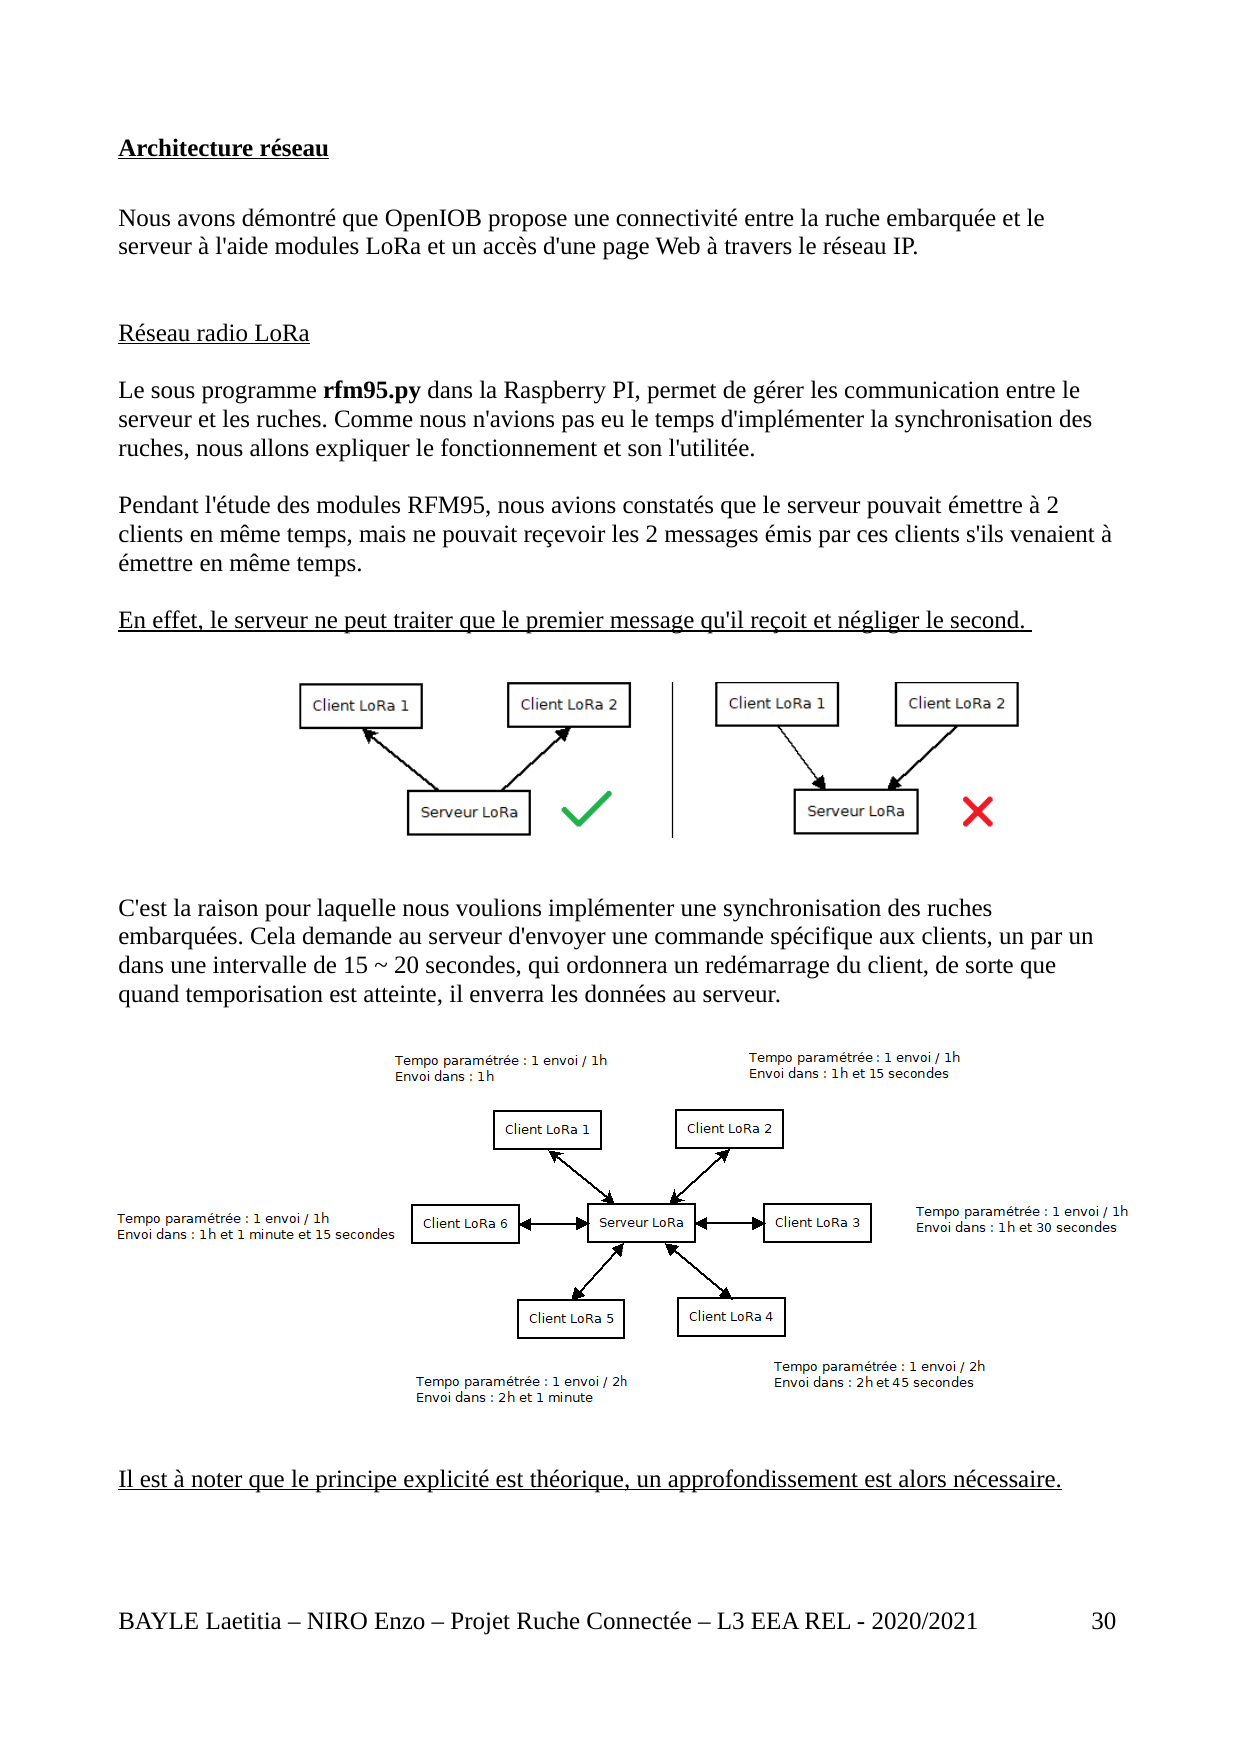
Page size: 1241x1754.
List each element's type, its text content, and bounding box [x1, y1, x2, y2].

subtitle Architecture réseau [118, 133, 1122, 161]
picture [299, 682, 1020, 838]
text Le sous programme rfm95.py dans la Raspberry PI, permet de gérer les communication entre le serveur et les ruches. Comme nous n'avions pas eu le temps d'implémenter la synchronisation des ruches, nous allons expliquer le fonctionnement et son l'utilitée. [118, 375, 1122, 461]
text Nous avons démontré que OpenIOB propose une connectivité entre la ruche embarquée et le serveur à l'aide modules LoRa et un accès d'une page Web à travers le réseau IP. [118, 203, 1122, 260]
text Réseau radio LoRa [118, 318, 1122, 346]
text Pendant l'étude des modules RFM95, nous avions constatés que le serveur pouvait émettre à 2 clients en même temps, mais ne pouvait reçevoir les 2 messages émis par ces clients s'ils venaient à émettre en même temps. [118, 490, 1122, 576]
text Il est à noter que le principe explicité est théorique, un approfondissement est alors nécessaire. [118, 1464, 1122, 1492]
text En effet, le serveur ne peut traiter que le premier message qu'il reçoit et négliger le second. [118, 605, 1122, 634]
picture [117, 1051, 1129, 1407]
text C'est la raison pour laquelle nous voulions implémenter une synchronisation des ruches embarquées. Cela demande au serveur d'envoyer une commande spécifique aux clients, un par un dans une intervalle de 15 ~ 20 secondes, qui ordonnera un redémarrage du client, de sorte que quand temporisation est atteinte, il enverra les données au serveur. [118, 893, 1122, 1008]
